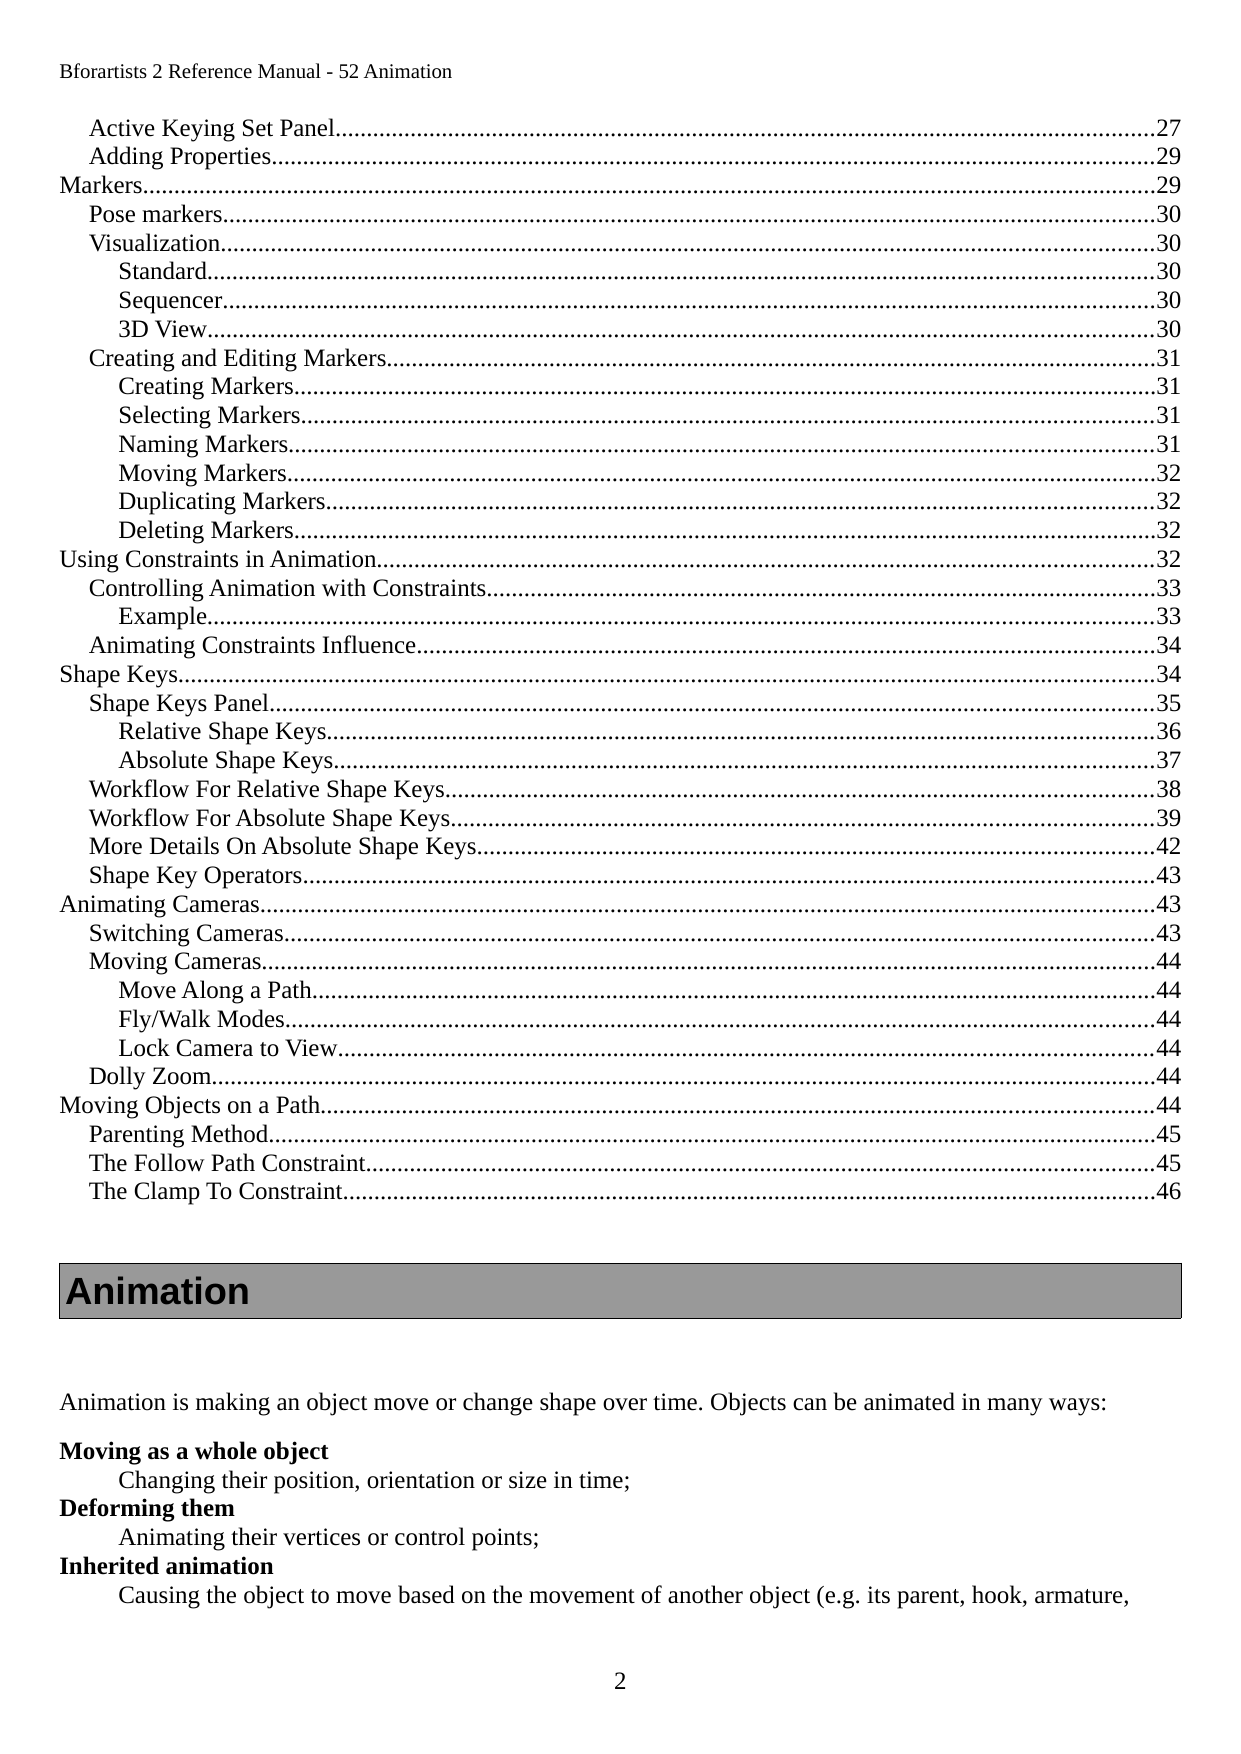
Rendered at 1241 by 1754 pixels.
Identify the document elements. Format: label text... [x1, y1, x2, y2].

text Sequencer 30 [118, 285, 1181, 314]
text Duplicating Markers 32 [118, 486, 1181, 515]
text Shape Keys Panel 35 [88, 688, 1181, 716]
text Markers 29 [59, 170, 1181, 199]
table_header Animation [60, 1264, 1181, 1318]
list Animating their vertices or control points; [118, 1522, 1181, 1551]
text Animation is making an object move or change shape over time. Objects can be animated in many ways: [59, 1387, 1181, 1416]
text Creating Markers 31 [118, 371, 1181, 400]
text Dolly Zoom 44 [88, 1061, 1181, 1090]
text Moving Objects on a Path 44 [59, 1090, 1181, 1119]
text The Follow Path Constraint 45 [88, 1148, 1181, 1176]
text Workflow For Relative Shape Keys 38 [88, 774, 1181, 803]
text Absolute Shape Keys 37 [118, 745, 1181, 774]
text Selecting Markers 31 [118, 400, 1181, 429]
list Causing the object to move based on the movement of another object (e.g. its parent, hook, armature, [118, 1580, 1181, 1608]
text Adding Properties 29 [88, 141, 1181, 170]
text Controlling Animation with Constraints 33 [88, 573, 1181, 601]
text Workflow For Absolute Shape Keys 39 [88, 803, 1181, 831]
subtitle Deforming them [59, 1493, 1181, 1522]
text The Clamp To Constraint 46 [88, 1176, 1181, 1205]
subtitle Moving as a whole object [59, 1436, 1181, 1465]
text Fly/Walk Modes 44 [118, 1004, 1181, 1033]
text More Details On Absolute Shape Keys 42 [88, 831, 1181, 860]
text Example 33 [118, 601, 1181, 630]
text Naming Markers 31 [118, 429, 1181, 458]
text Standard 30 [118, 256, 1181, 285]
text Switching Cameras 43 [88, 918, 1181, 946]
list Changing their position, orientation or size in time; [118, 1465, 1181, 1493]
text Visualization 30 [88, 228, 1181, 256]
text Active Keying Set Panel 27 [88, 113, 1181, 141]
text Parenting Method 45 [88, 1119, 1181, 1148]
text Using Constraints in Animation 32 [59, 544, 1181, 573]
text Animating Constraints Influence 34 [88, 630, 1181, 659]
text 3D View 30 [118, 314, 1181, 343]
text Deleting Markers 32 [118, 515, 1181, 544]
text Lock Camera to View 44 [118, 1033, 1181, 1061]
text Relative Shape Keys 36 [118, 716, 1181, 745]
text Shape Key Operators 43 [88, 860, 1181, 889]
subtitle Inherited animation [59, 1551, 1181, 1580]
text Animating Cameras 43 [59, 889, 1181, 918]
text Moving Cameras 44 [88, 946, 1181, 975]
text Move Along a Path 44 [118, 975, 1181, 1004]
text Shape Keys 34 [59, 659, 1181, 688]
text Pose markers 30 [88, 199, 1181, 228]
text Moving Markers 32 [118, 458, 1181, 486]
text Creating and Editing Markers 31 [88, 343, 1181, 371]
